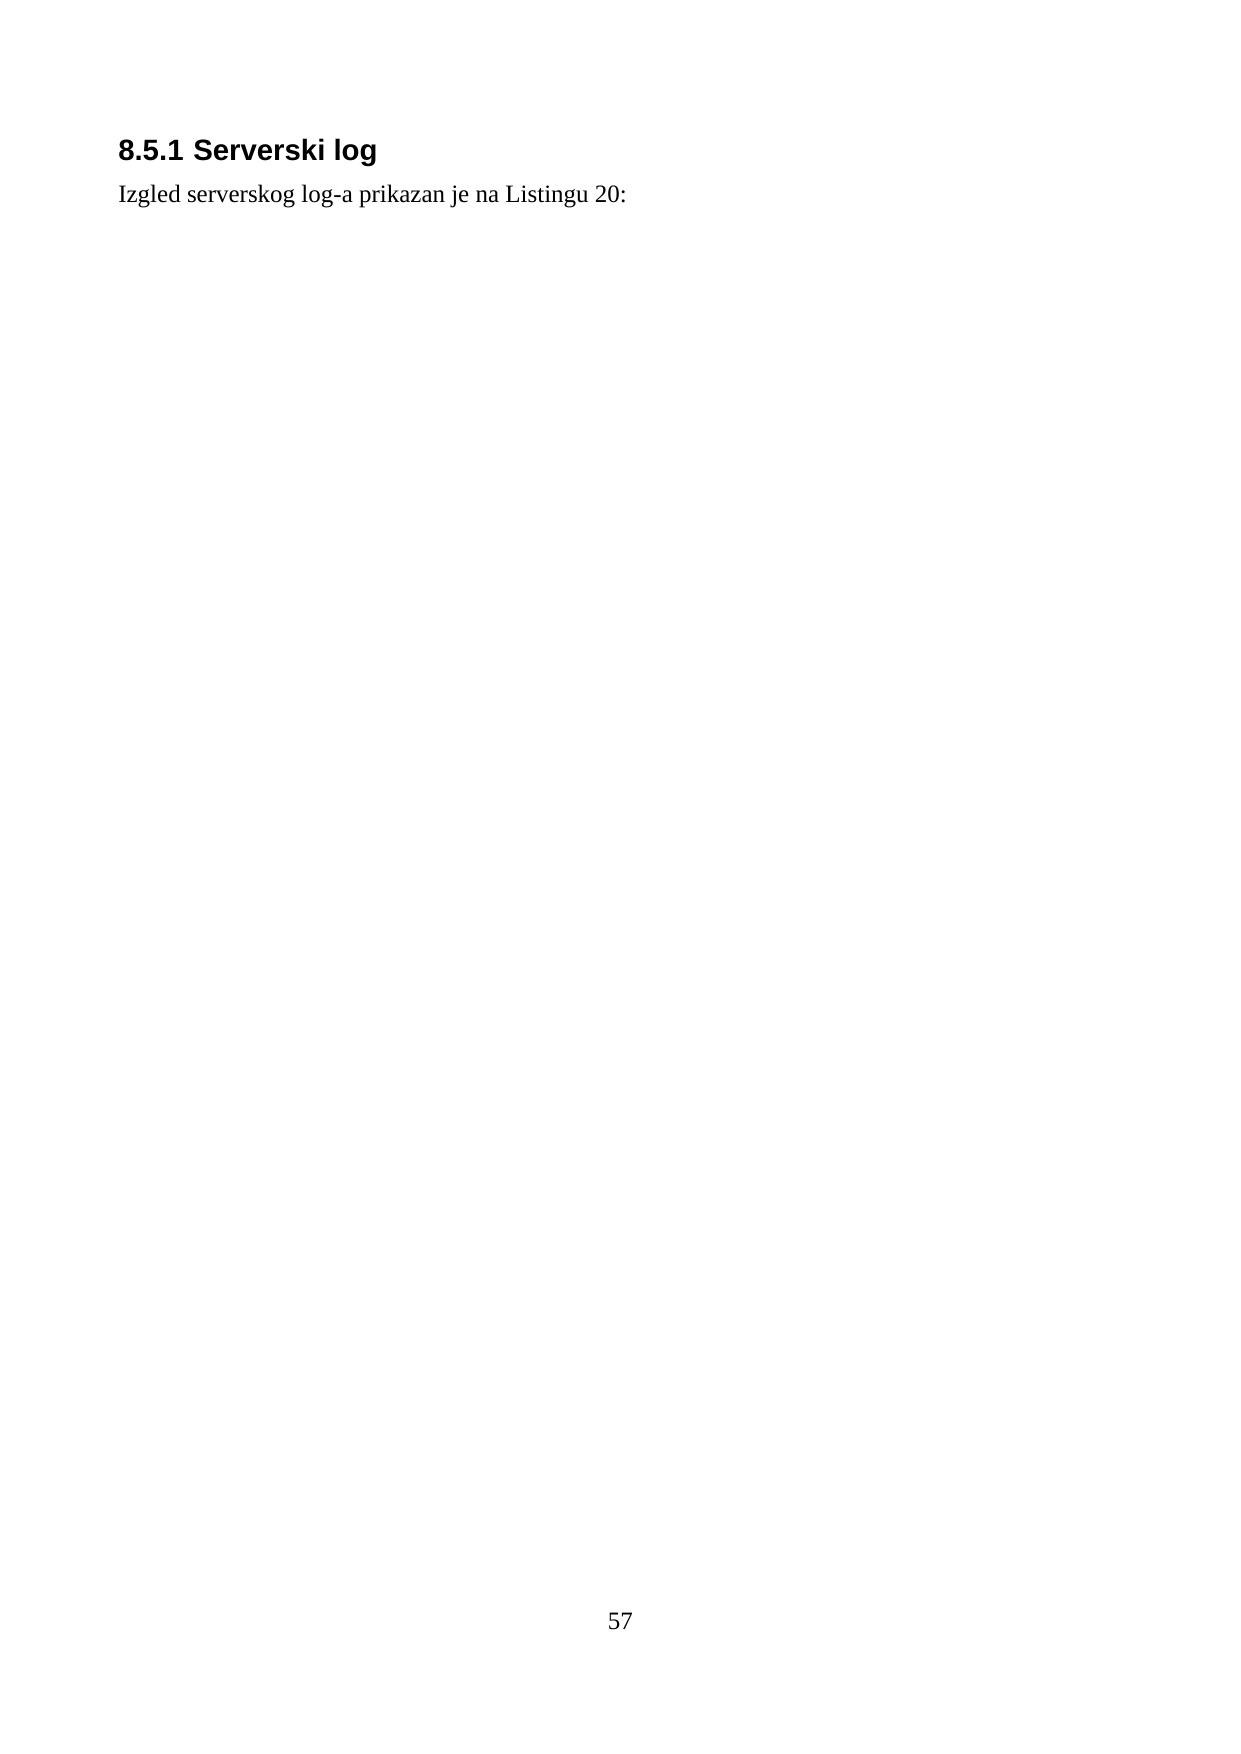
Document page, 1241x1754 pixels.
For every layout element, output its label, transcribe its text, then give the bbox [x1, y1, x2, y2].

subtitle Serverski log [118, 133, 1122, 166]
text Izgled serverskog log-a prikazan je na Listingu 20: [118, 179, 1122, 208]
